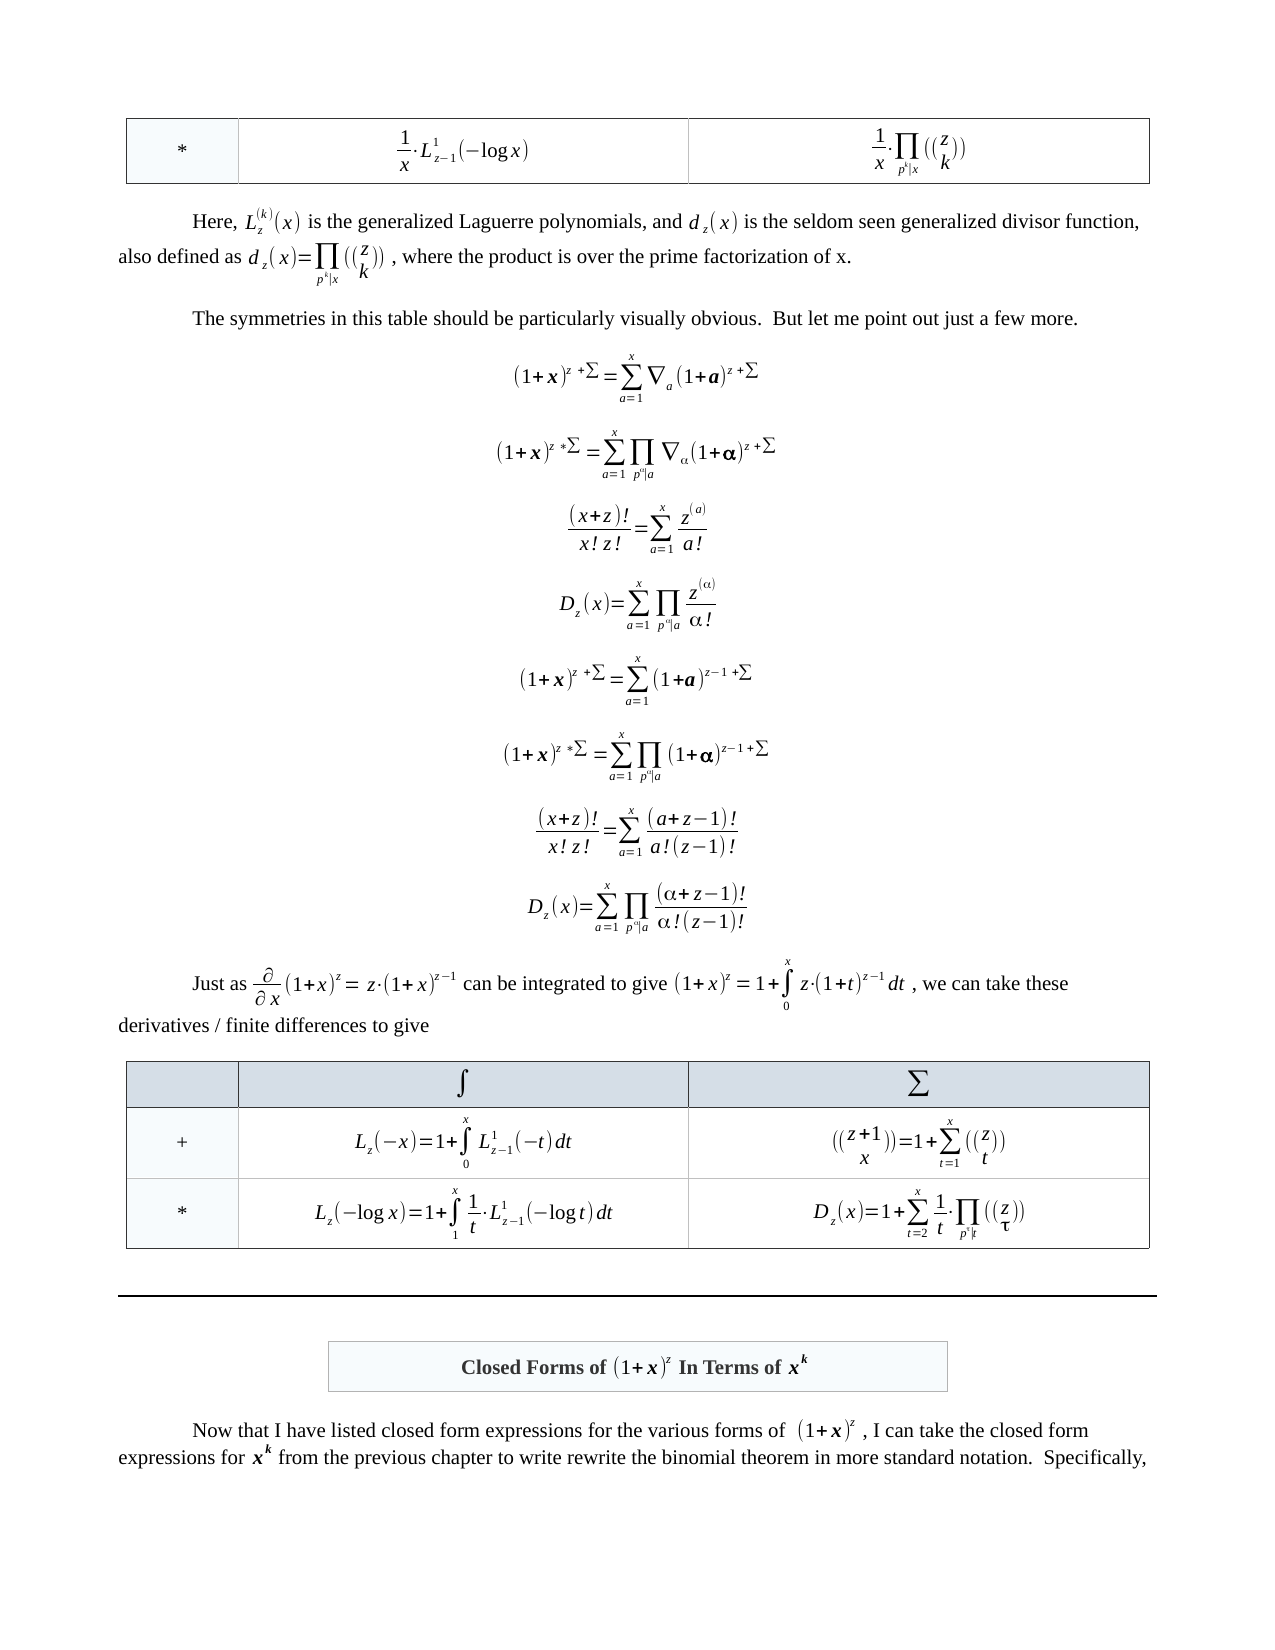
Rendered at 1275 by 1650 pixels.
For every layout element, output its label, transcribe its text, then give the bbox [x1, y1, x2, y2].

table_cell [689, 1179, 1149, 1248]
table_cell [239, 119, 688, 183]
table_header [239, 1062, 688, 1107]
text Here,is the generalized Laguerre polynomials, andis the seldom seen generalized divisor function, also defined as, where the product is over the prime factorization of x. [118, 207, 1157, 287]
table_cell [239, 1179, 688, 1248]
text The symmetries in this table should be particularly visually obvious. But let me point out just a few more. [118, 306, 1157, 330]
text Just ascan be integrated to give, we can take these derivatives / finite differences to give [118, 954, 1157, 1037]
table_cell * [127, 119, 238, 183]
text Closed Forms ofIn Terms of [329, 1342, 947, 1391]
table_header [689, 1062, 1149, 1107]
table_cell * [127, 1179, 238, 1248]
table_header [127, 1062, 238, 1107]
table_cell [689, 1108, 1149, 1177]
table_cell + [127, 1108, 238, 1177]
table_cell [239, 1108, 688, 1177]
text Now that I have listed closed form expressions for the various forms of , I can take the closed form expressions forfrom the previous chapter to write rewrite the binomial theorem in more standard notation. Specifically, [118, 1416, 1157, 1469]
table_cell [689, 119, 1149, 183]
